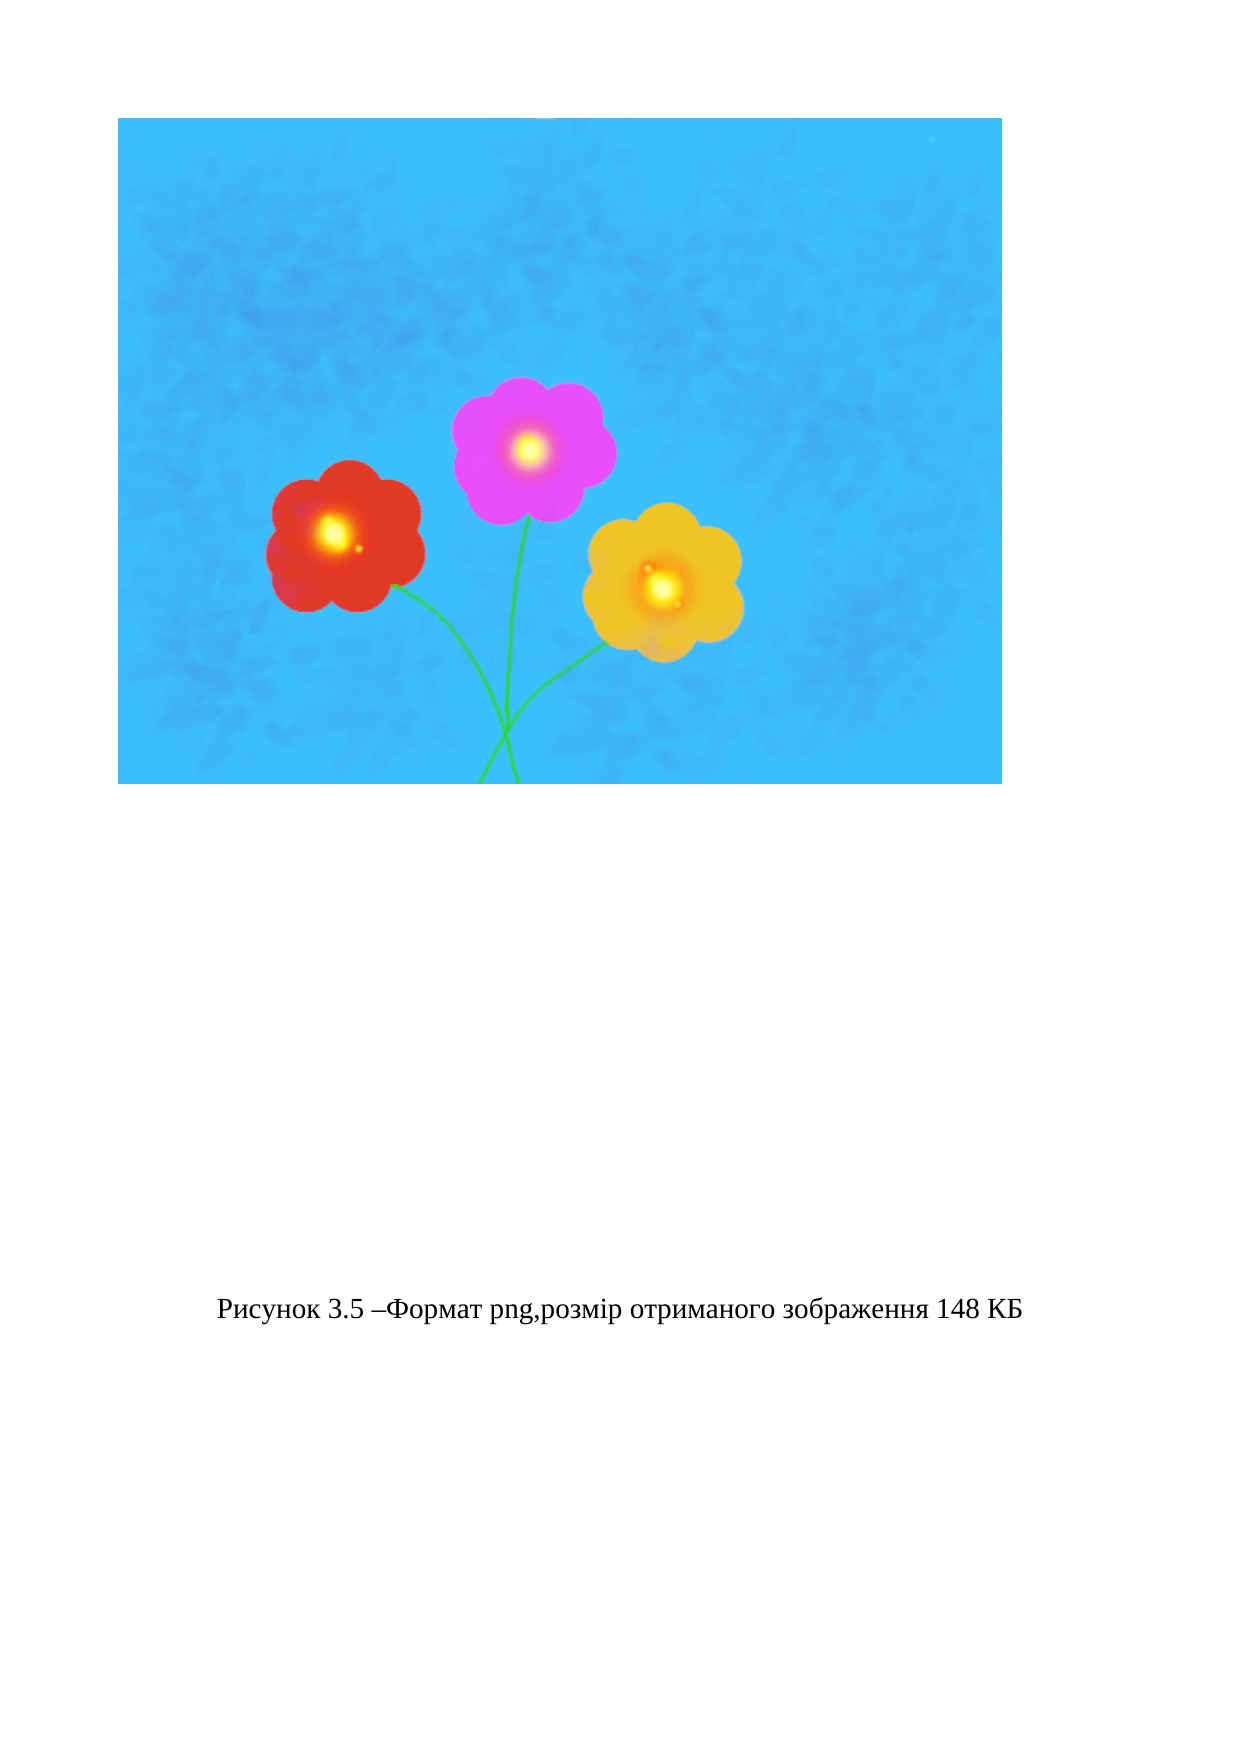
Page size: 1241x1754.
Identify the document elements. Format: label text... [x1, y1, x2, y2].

text Рисунок 3.5 –Формат png,розмір отриманого зображення 148 КБ [118, 1291, 1122, 1325]
